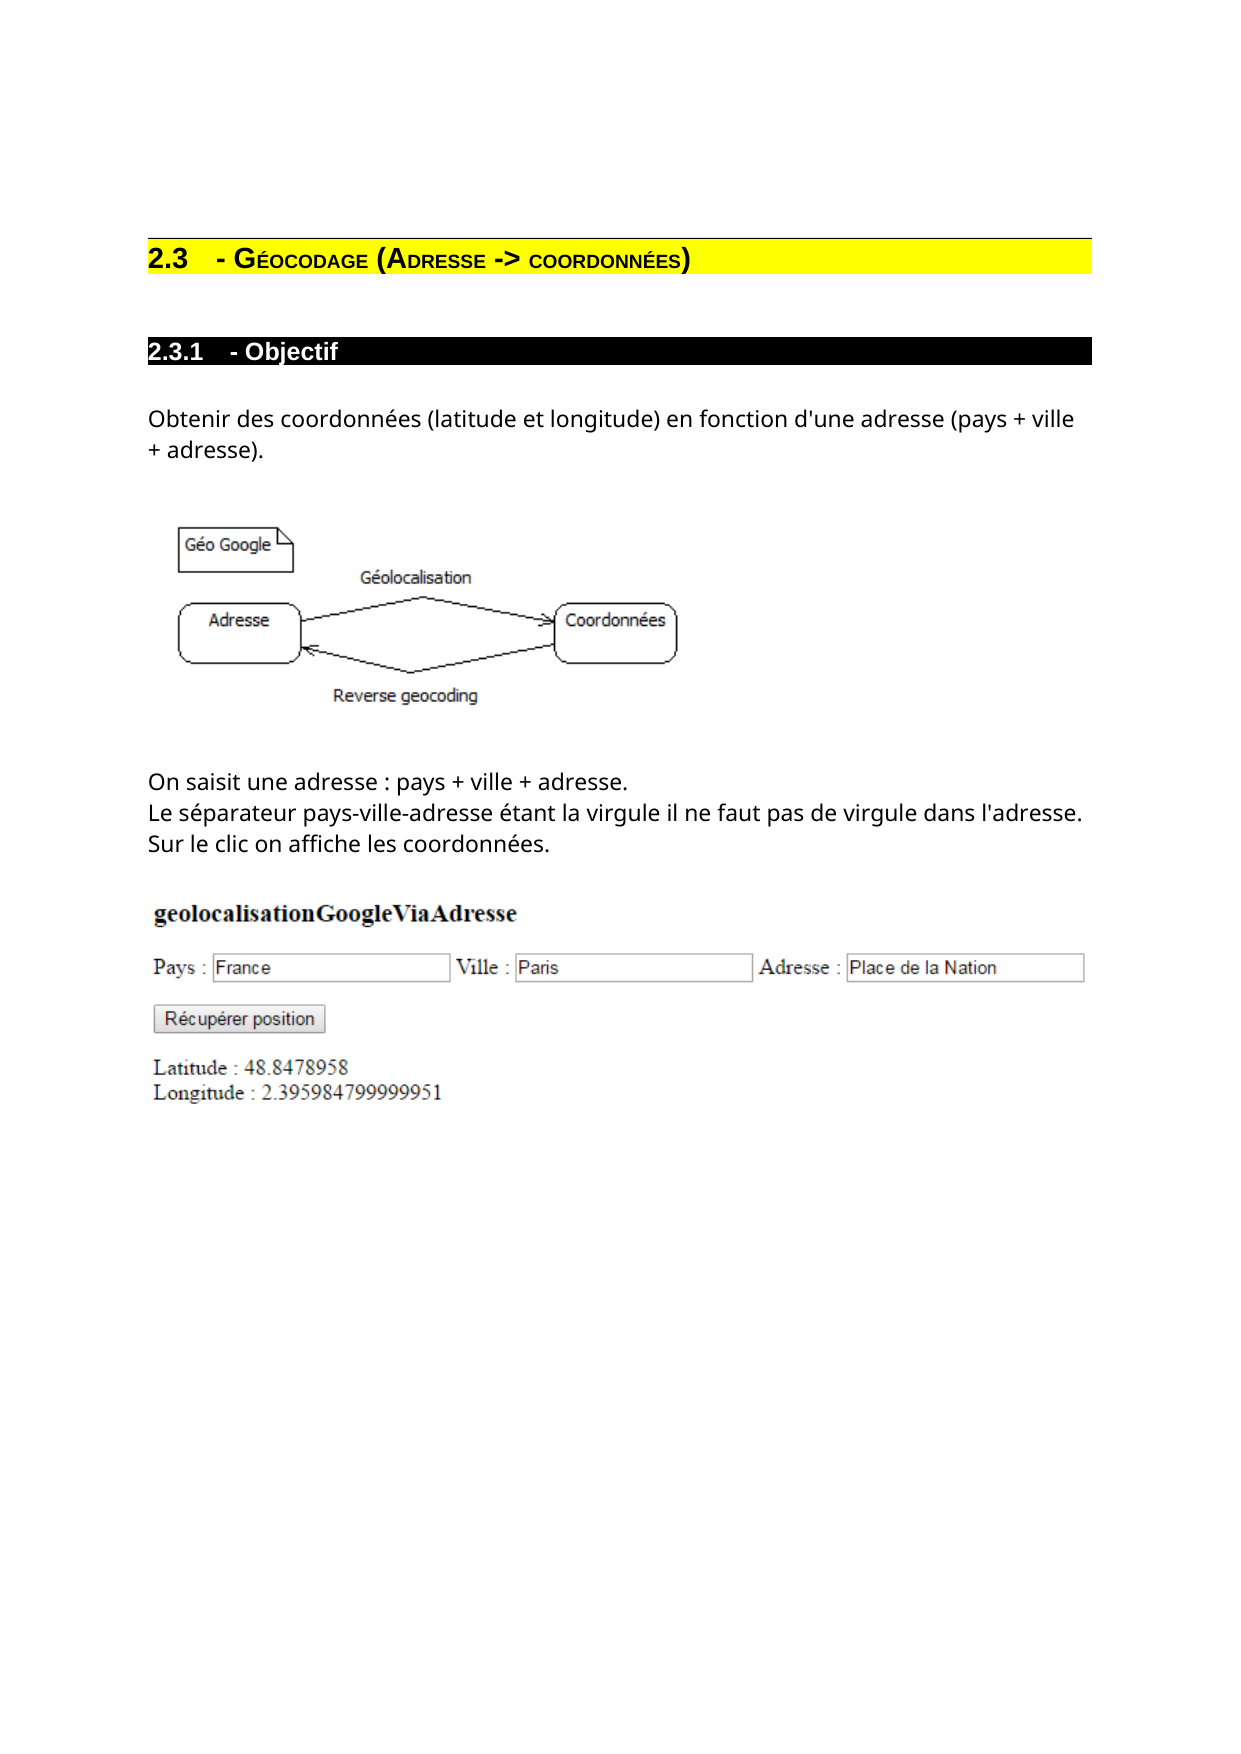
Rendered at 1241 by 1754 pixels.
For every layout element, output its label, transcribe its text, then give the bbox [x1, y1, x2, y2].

picture [147, 890, 1093, 1115]
text Le séparateur pays-ville-adresse étant la virgule il ne faut pas de virgule dans l'adresse. [148, 797, 1092, 828]
subtitle - Objectif [148, 337, 1092, 365]
text Sur le clic on affiche les coordonnées. [148, 828, 1092, 859]
picture [147, 496, 709, 735]
text On saisit une adresse : pays + ville + adresse. [148, 765, 1092, 797]
subtitle - Géocodage (Adresse -> coordonnées) [148, 239, 1092, 274]
text Obtenir des coordonnées (latitude et longitude) en fonction d'une adresse (pays + ville + adresse). [148, 403, 1092, 465]
